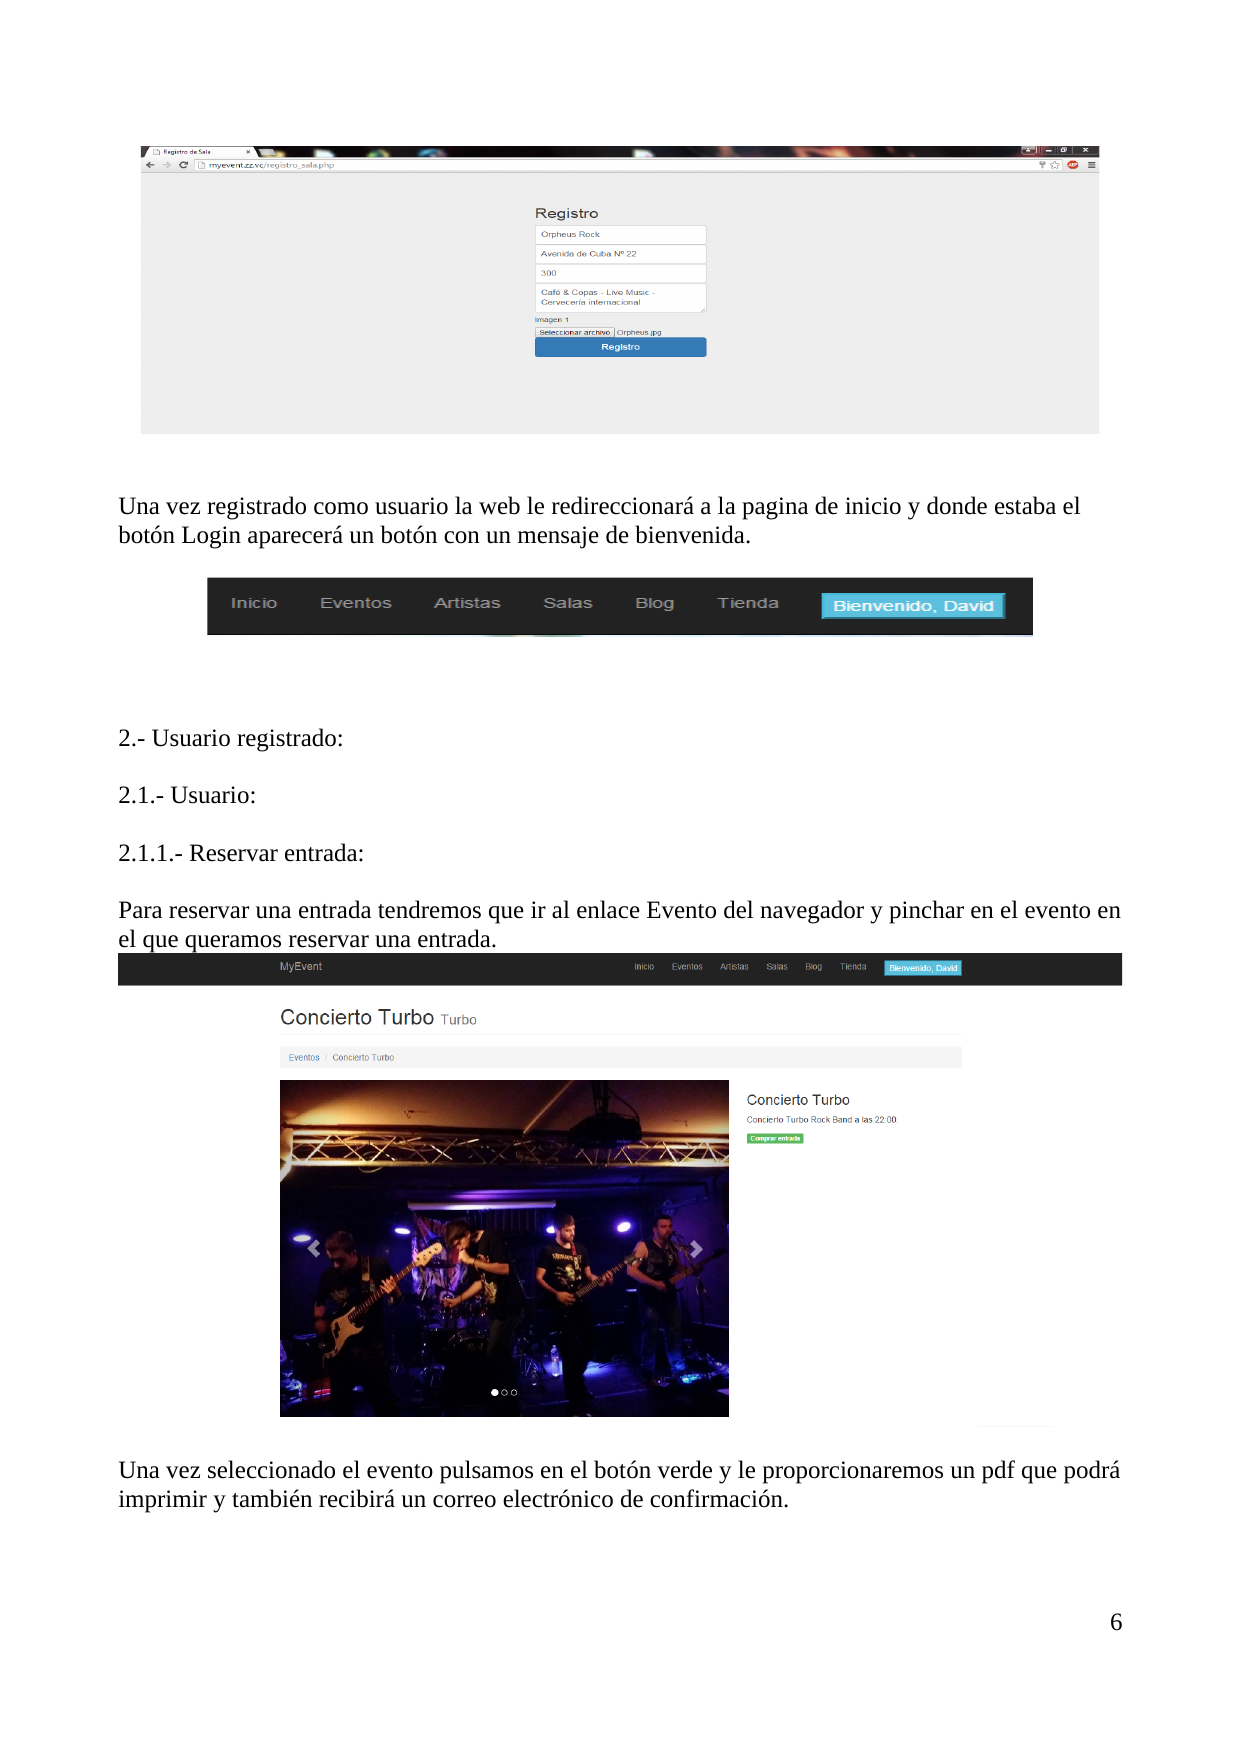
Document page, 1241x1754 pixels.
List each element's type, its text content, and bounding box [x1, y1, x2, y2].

text Una vez registrado como usuario la web le redireccionará a la pagina de inicio y donde estaba el botón Login aparecerá un botón con un mensaje de bienvenida. [118, 491, 1122, 548]
picture [207, 577, 1033, 637]
picture [118, 953, 1123, 1427]
text Para reservar una entrada tendremos que ir al enlace Evento del navegador y pinchar en el evento en el que queramos reservar una entrada. [118, 896, 1122, 953]
picture [140, 146, 1100, 434]
text 2.- Usuario registrado: [118, 723, 1122, 752]
text 2.1.1.- Reservar entrada: [118, 838, 1122, 867]
text Una vez seleccionado el evento pulsamos en el botón verde y le proporcionaremos un pdf que podrá imprimir y también recibirá un correo electrónico de confirmación. [118, 1455, 1122, 1513]
text 2.1.- Usuario: [118, 781, 1122, 809]
